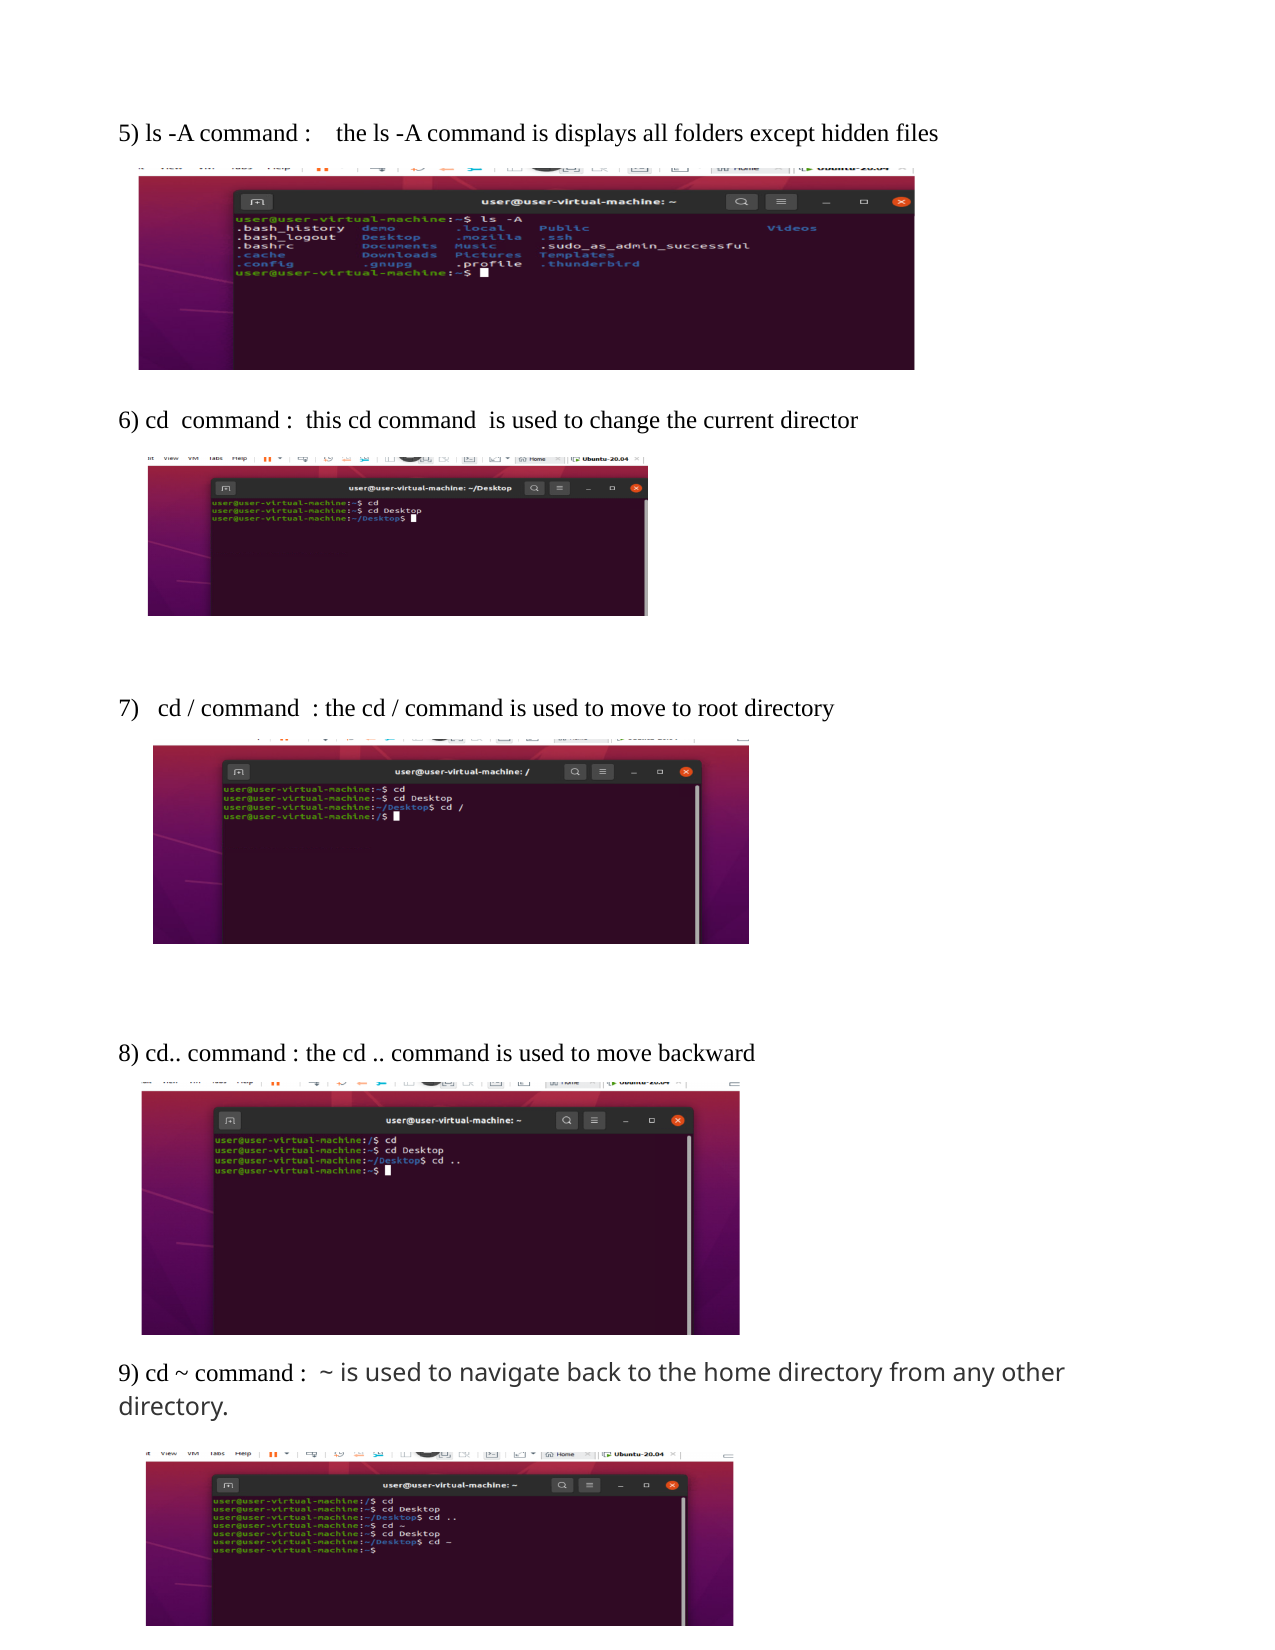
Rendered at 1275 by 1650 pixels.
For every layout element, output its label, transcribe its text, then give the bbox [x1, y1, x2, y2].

text 7) cd / command : the cd / command is used to move to root directory [118, 693, 1157, 722]
text 5) ls -A command : the ls -A command is displays all folders except hidden files [118, 118, 1157, 147]
text 9) cd ~ command : ~ is used to navigate back to the home directory from any other directory. [118, 1354, 1157, 1422]
picture [153, 739, 749, 944]
text 8) cd.. command : the cd .. command is used to move backward [118, 1038, 1157, 1067]
picture [138, 168, 915, 370]
text 6) cd command : this cd command is used to change the current director [118, 406, 1157, 434]
picture [145, 1452, 734, 1626]
picture [147, 457, 648, 616]
picture [141, 1082, 740, 1335]
